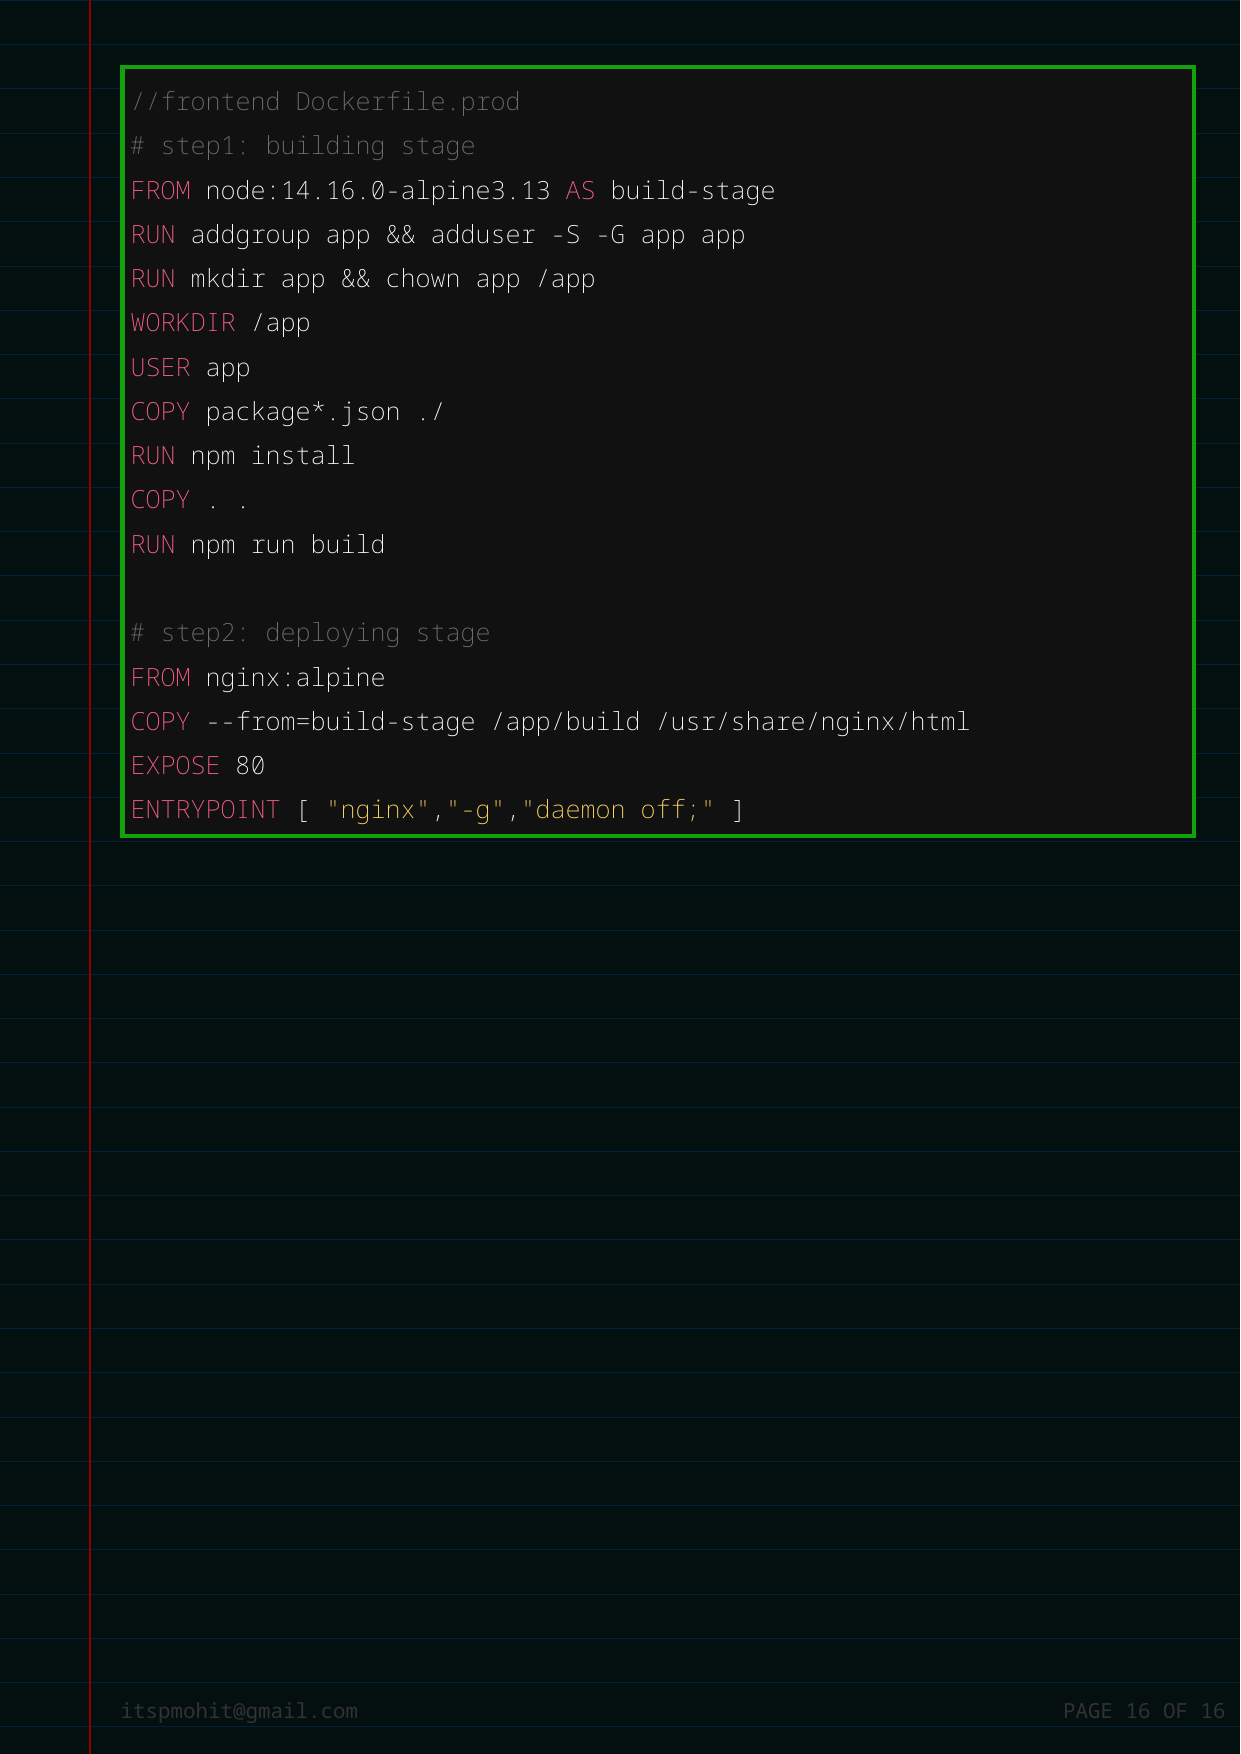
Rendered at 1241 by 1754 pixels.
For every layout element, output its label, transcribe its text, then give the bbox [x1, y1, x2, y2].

text EXPOSE 80 [130, 739, 1186, 783]
text RUN addgroup app && adduser -S -G app app [130, 208, 1186, 252]
text COPY package*.json ./ [130, 385, 1186, 429]
text COPY . . [130, 473, 1186, 518]
text FROM nginx:alpine [130, 651, 1186, 695]
text FROM node:14.16.0-alpine3.13 AS build-stage [130, 164, 1186, 208]
text WORKDIR /app [130, 296, 1186, 341]
text RUN npm run build [130, 518, 1186, 562]
text # step1: building stage [130, 119, 1186, 164]
text COPY --from=build-stage /app/build /usr/share/nginx/html [130, 695, 1186, 739]
text ENTRYPOINT [ "nginx","-g","daemon off;" ] [130, 783, 1186, 828]
text USER app [130, 341, 1186, 385]
text # step2: deploying stage [130, 606, 1186, 651]
text //frontend Dockerfile.prod [130, 75, 1186, 119]
text RUN mkdir app && chown app /app [130, 252, 1186, 296]
text RUN npm install [130, 429, 1186, 473]
